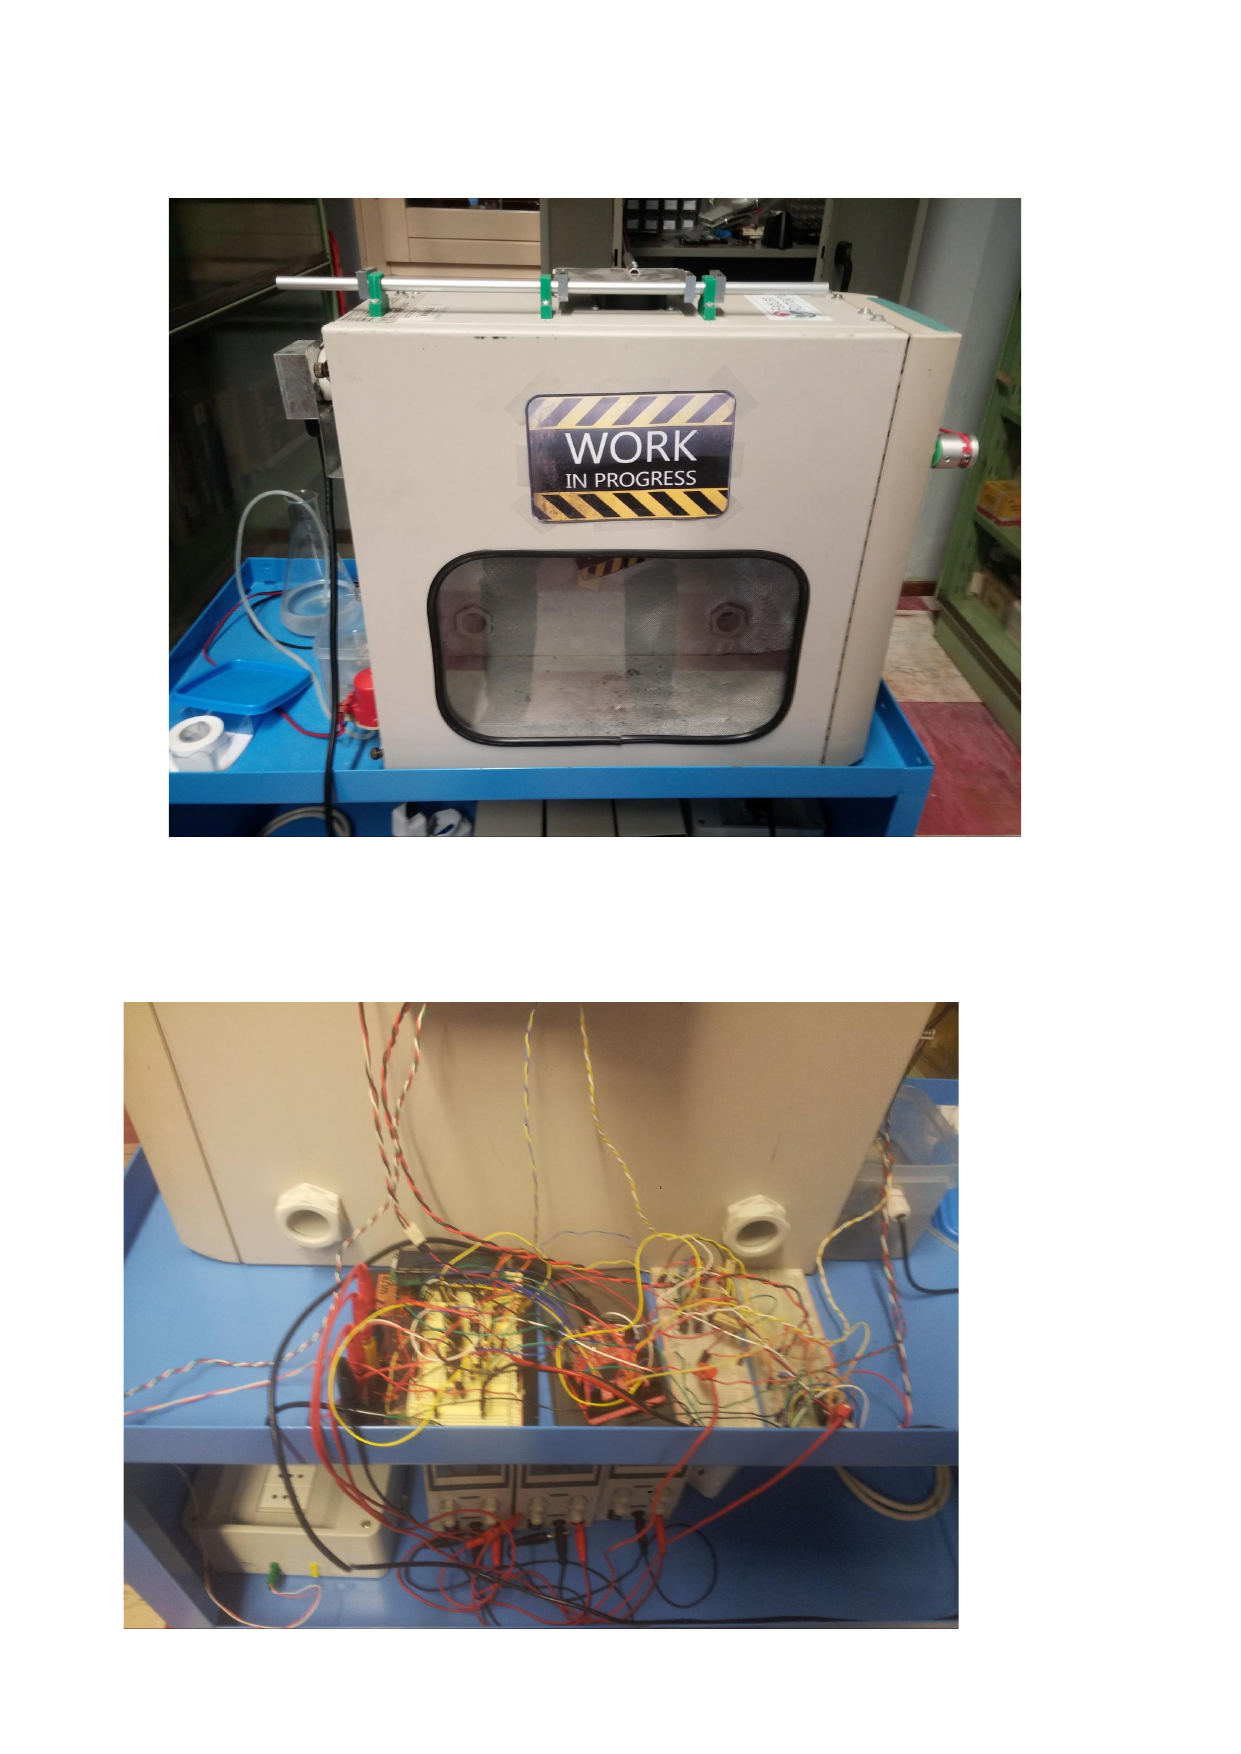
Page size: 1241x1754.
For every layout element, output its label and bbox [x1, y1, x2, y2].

picture [168, 198, 1022, 837]
picture [123, 1002, 959, 1629]
